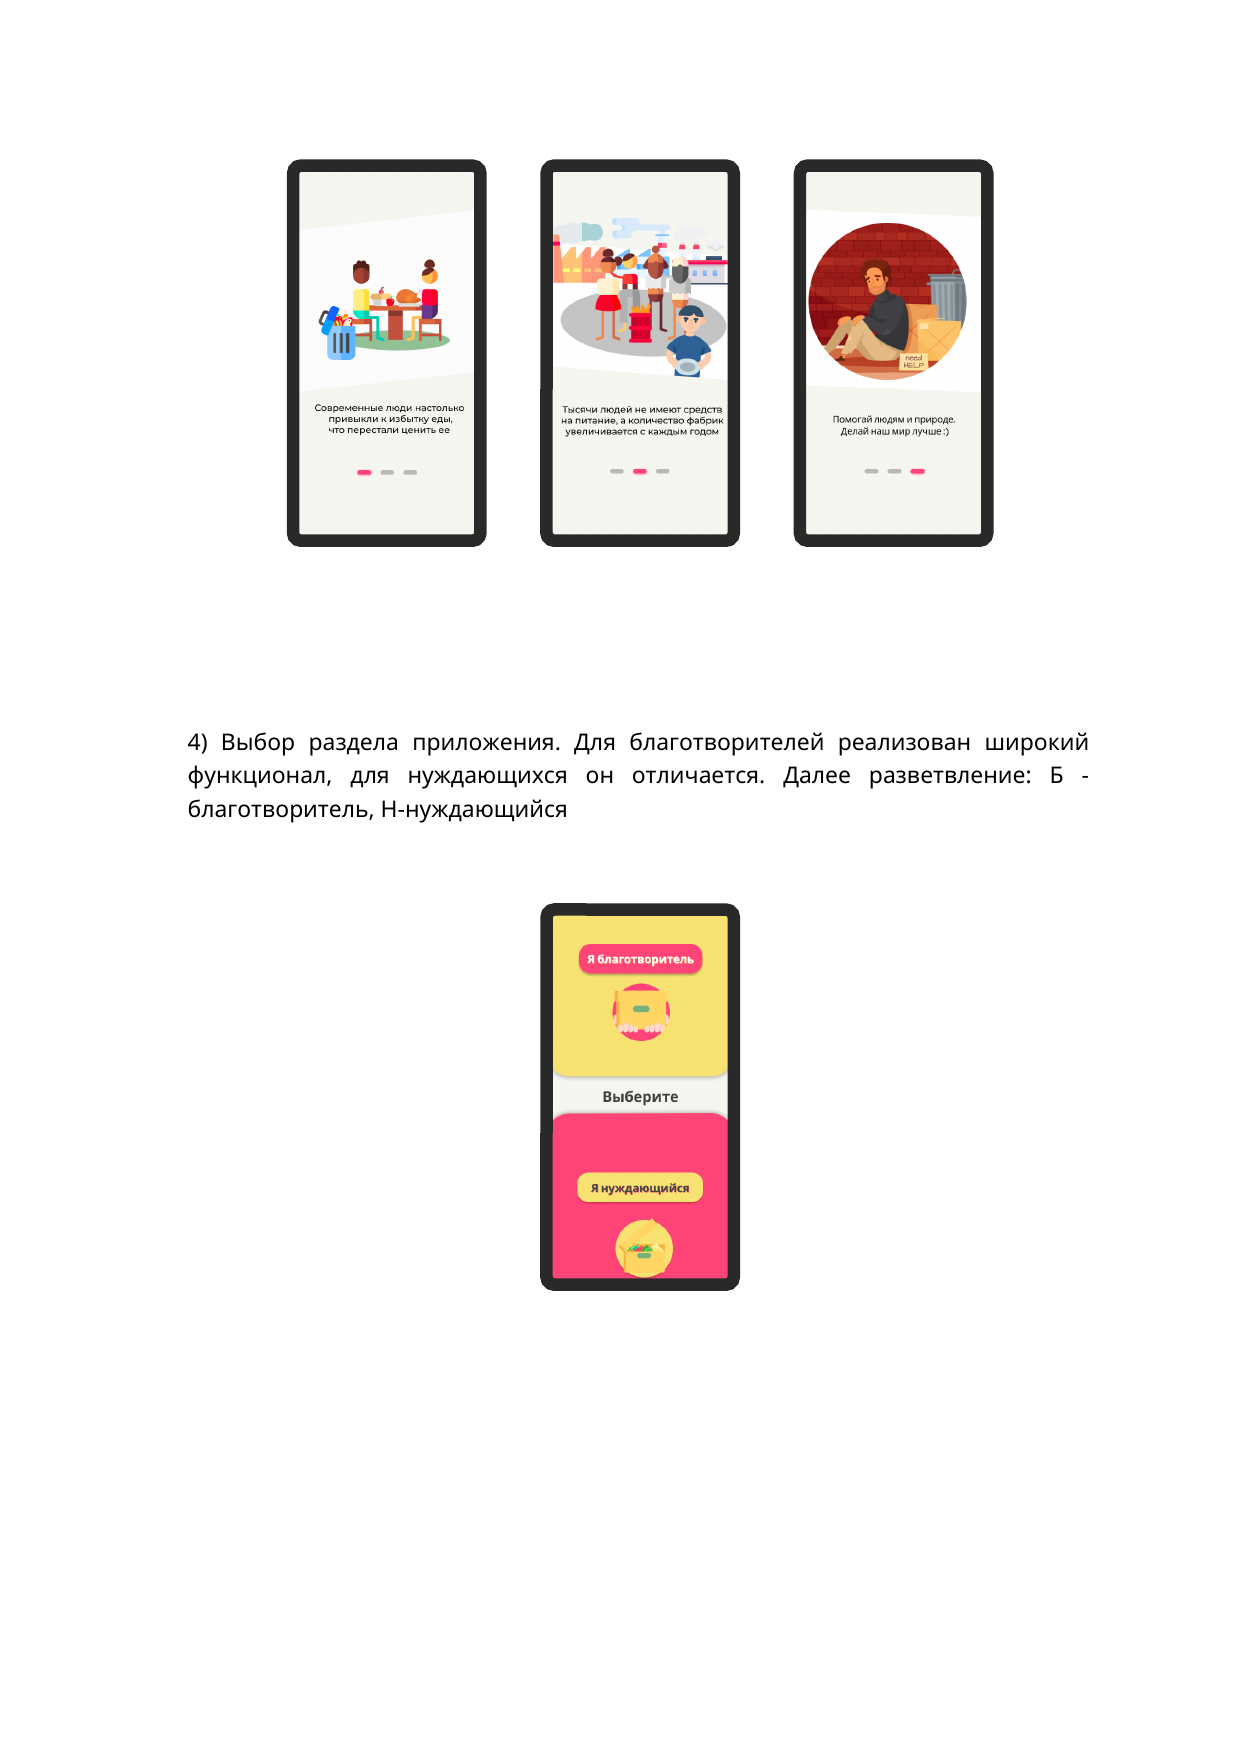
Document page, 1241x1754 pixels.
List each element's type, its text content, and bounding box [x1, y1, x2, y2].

picture [807, 172, 981, 534]
picture [553, 916, 727, 1278]
text 4) Выбор раздела приложения. Для благотворителей реализован широкий функционал, для нуждающихся он отличается. Далее разветвление: Б -благотворитель, Н-нуждающийся [187, 726, 1090, 824]
picture [553, 172, 727, 534]
picture [300, 172, 474, 534]
